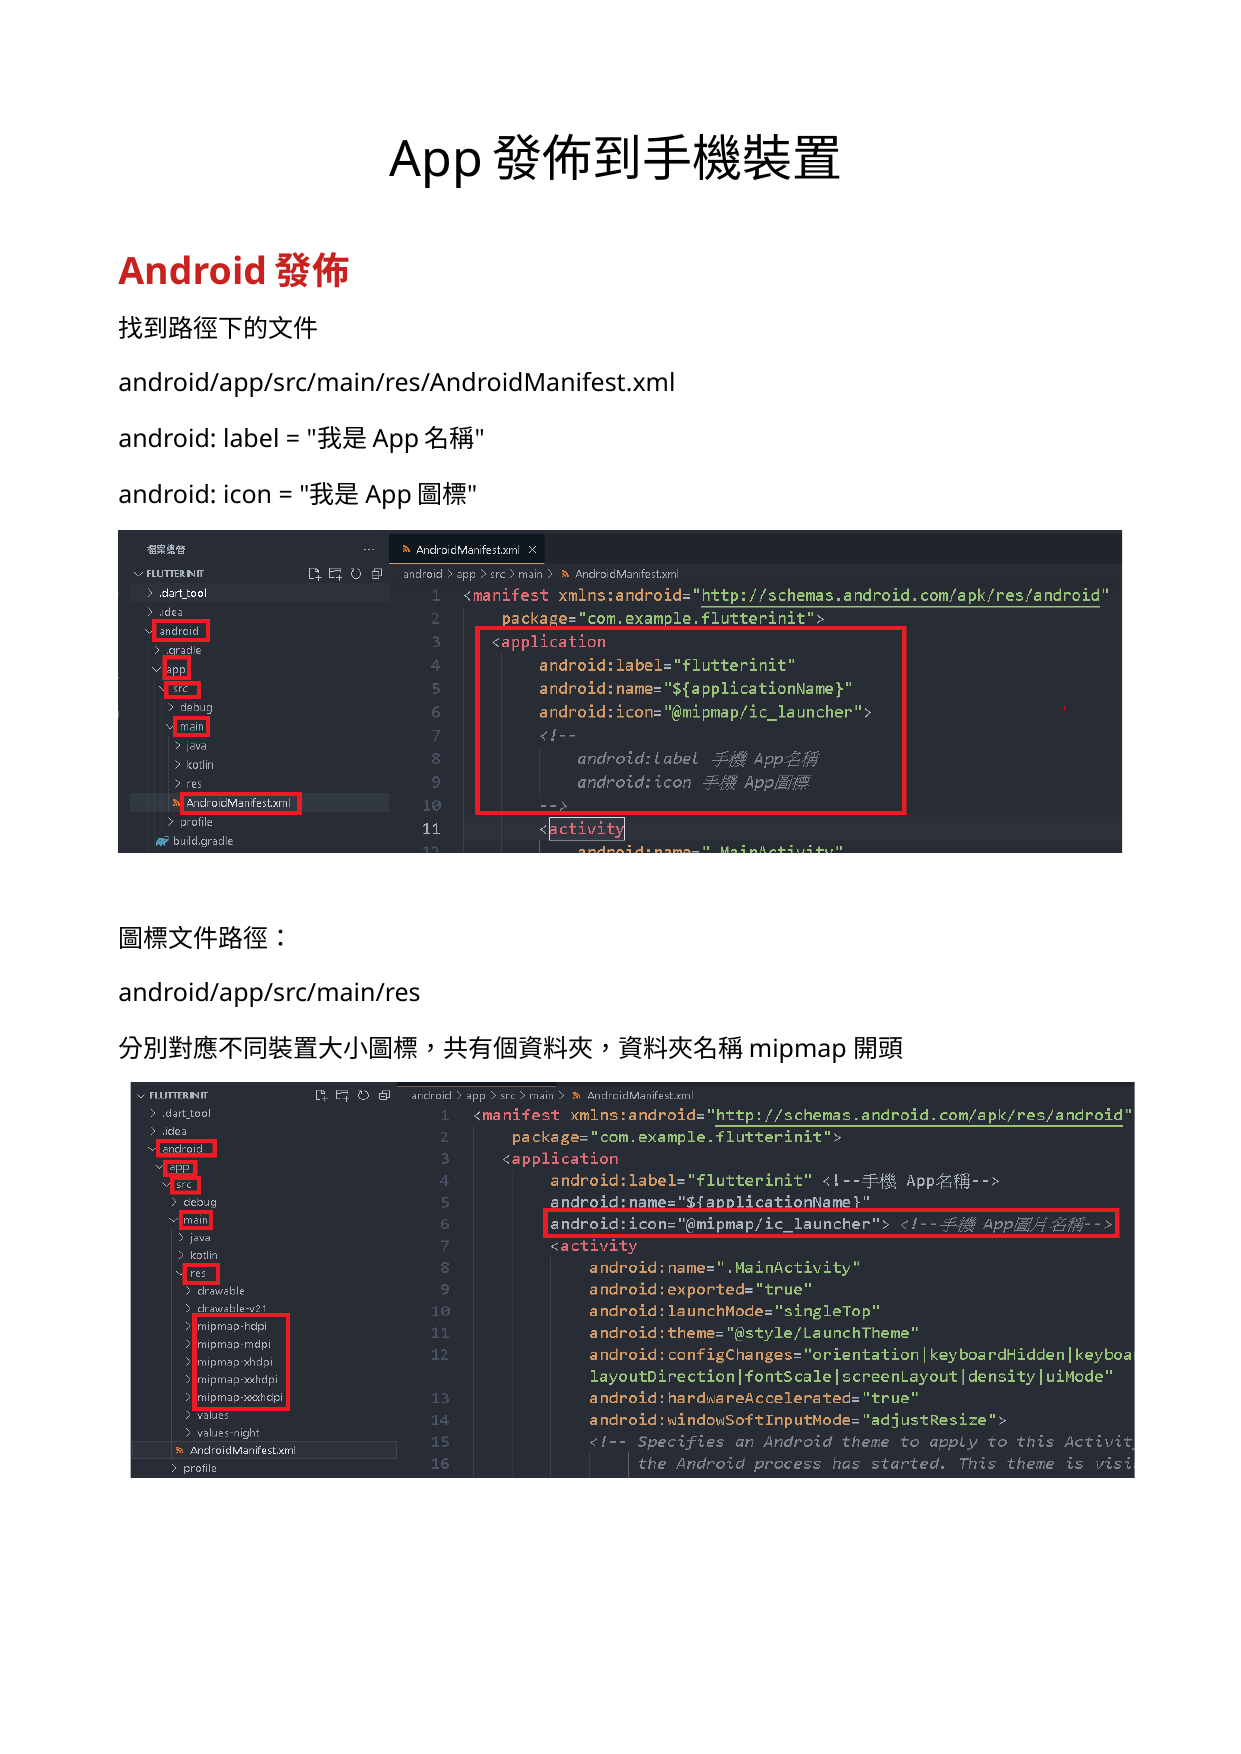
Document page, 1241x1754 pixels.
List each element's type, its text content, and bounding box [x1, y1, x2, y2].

text 找到路徑下的文件 [118, 308, 1122, 344]
text App發佈到手機裝置 [118, 118, 1122, 191]
subtitle Android發佈 [118, 241, 1122, 296]
picture [118, 530, 1123, 853]
text android: icon = "我是 App圖標" [118, 474, 1122, 511]
text android/app/src/main/res [118, 975, 1122, 1009]
text android: label = "我是 App名稱" [118, 418, 1122, 454]
text 圖標文件路徑： [118, 919, 1122, 955]
picture [130, 1082, 1135, 1478]
text 分別對應不同裝置大小圖標，共有個資料夾，資料夾名稱 mipmap 開頭 [118, 1029, 1122, 1065]
text android/app/src/main/res/AndroidManifest.xml [118, 364, 1122, 398]
